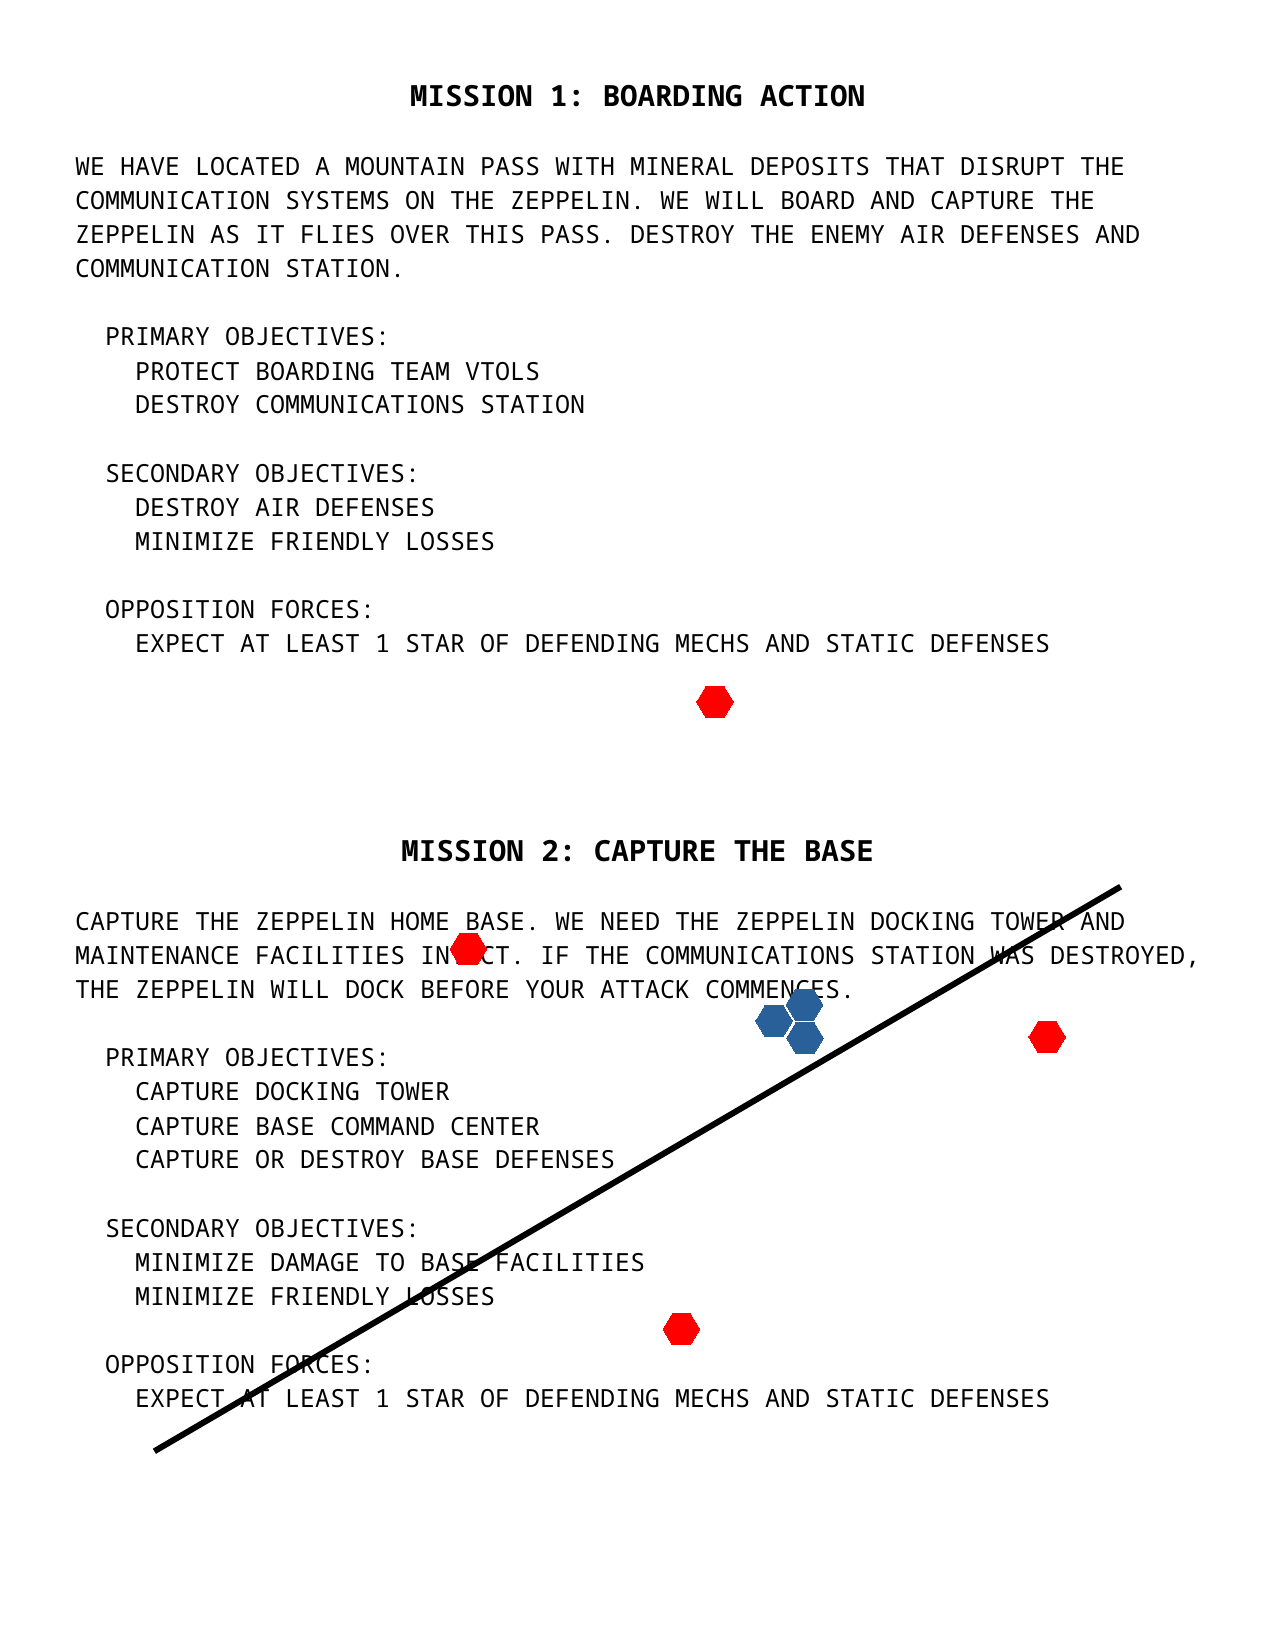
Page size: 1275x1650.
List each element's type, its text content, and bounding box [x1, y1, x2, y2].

text MINIMIZE DAMAGE TO BASE FACILITIES [75, 1244, 501, 1278]
text EXPECT AT LEAST 1 STAR OF DEFENDING MECHS AND STATIC DEFENSES [75, 626, 1200, 694]
text EXPECT AT LEAST 1 STAR OF DEFENDING MECHS AND STATIC DEFENSES [225, 1381, 1200, 1415]
text DESTROY COMMUNICATIONS STATION [75, 387, 1200, 421]
text PRIMARY OBJECTIVES: [75, 319, 1200, 353]
text MINIMIZE FRIENDLY LOSSES [75, 523, 1200, 557]
text OPPOSITION FORCES: [75, 592, 1200, 626]
subtitle MISSION 2: CAPTURE THE BASE [75, 830, 1200, 870]
text [517, 1210, 1200, 1244]
text CAPTURE THE ZEPPELIN HOME BASE. WE NEED THE ZEPPELIN DOCKING TOWER AND MAINTENANCE FACILITIES INTACT. IF THE COMMUNICATIONS STATION WAS DESTROYED, THE ZEPPELIN WILL DOCK BEFORE YOUR ATTACK COMMENCES. [75, 870, 1200, 1006]
text CAPTURE BASE COMMAND CENTER [75, 1108, 734, 1142]
text MINIMIZE FRIENDLY LOSSES [401, 1278, 1200, 1312]
text [692, 1108, 1200, 1142]
text SECONDARY OBJECTIVES: [75, 1210, 559, 1244]
text CAPTURE OR DESTROY BASE DEFENSES [75, 1142, 675, 1176]
subtitle MISSION 1: BOARDING ACTION [75, 75, 1200, 115]
text WE HAVE LOCATED A MOUNTAIN PASS WITH MINERAL DEPOSITS THAT DISRUPT THE COMMUNICATION SYSTEMS ON THE ZEPPELIN. WE WILL BOARD AND CAPTURE THE ZEPPELIN AS IT FLIES OVER THIS PASS. DESTROY THE ENEMY AIR DEFENSES AND COMMUNICATION STATION. [75, 149, 1200, 285]
text CAPTURE DOCKING TOWER [75, 1074, 792, 1108]
text PRIMARY OBJECTIVES: [75, 1040, 850, 1074]
text [750, 1074, 1200, 1108]
text [634, 1142, 1200, 1176]
text SECONDARY OBJECTIVES: [75, 455, 1200, 489]
text [808, 1040, 1200, 1074]
text EXPECT AT LEAST 1 STAR OF DEFENDING MECHS AND STATIC DEFENSES [75, 1381, 266, 1415]
text MINIMIZE FRIENDLY LOSSES [75, 1278, 443, 1312]
text DESTROY AIR DEFENSES [75, 489, 1200, 523]
text PROTECT BOARDING TEAM VTOLS [75, 353, 1200, 387]
text OPPOSITION FORCES: [283, 1347, 1200, 1381]
text OPPOSITION FORCES: [75, 1347, 325, 1381]
text MINIMIZE DAMAGE TO BASE FACILITIES [459, 1244, 1200, 1278]
